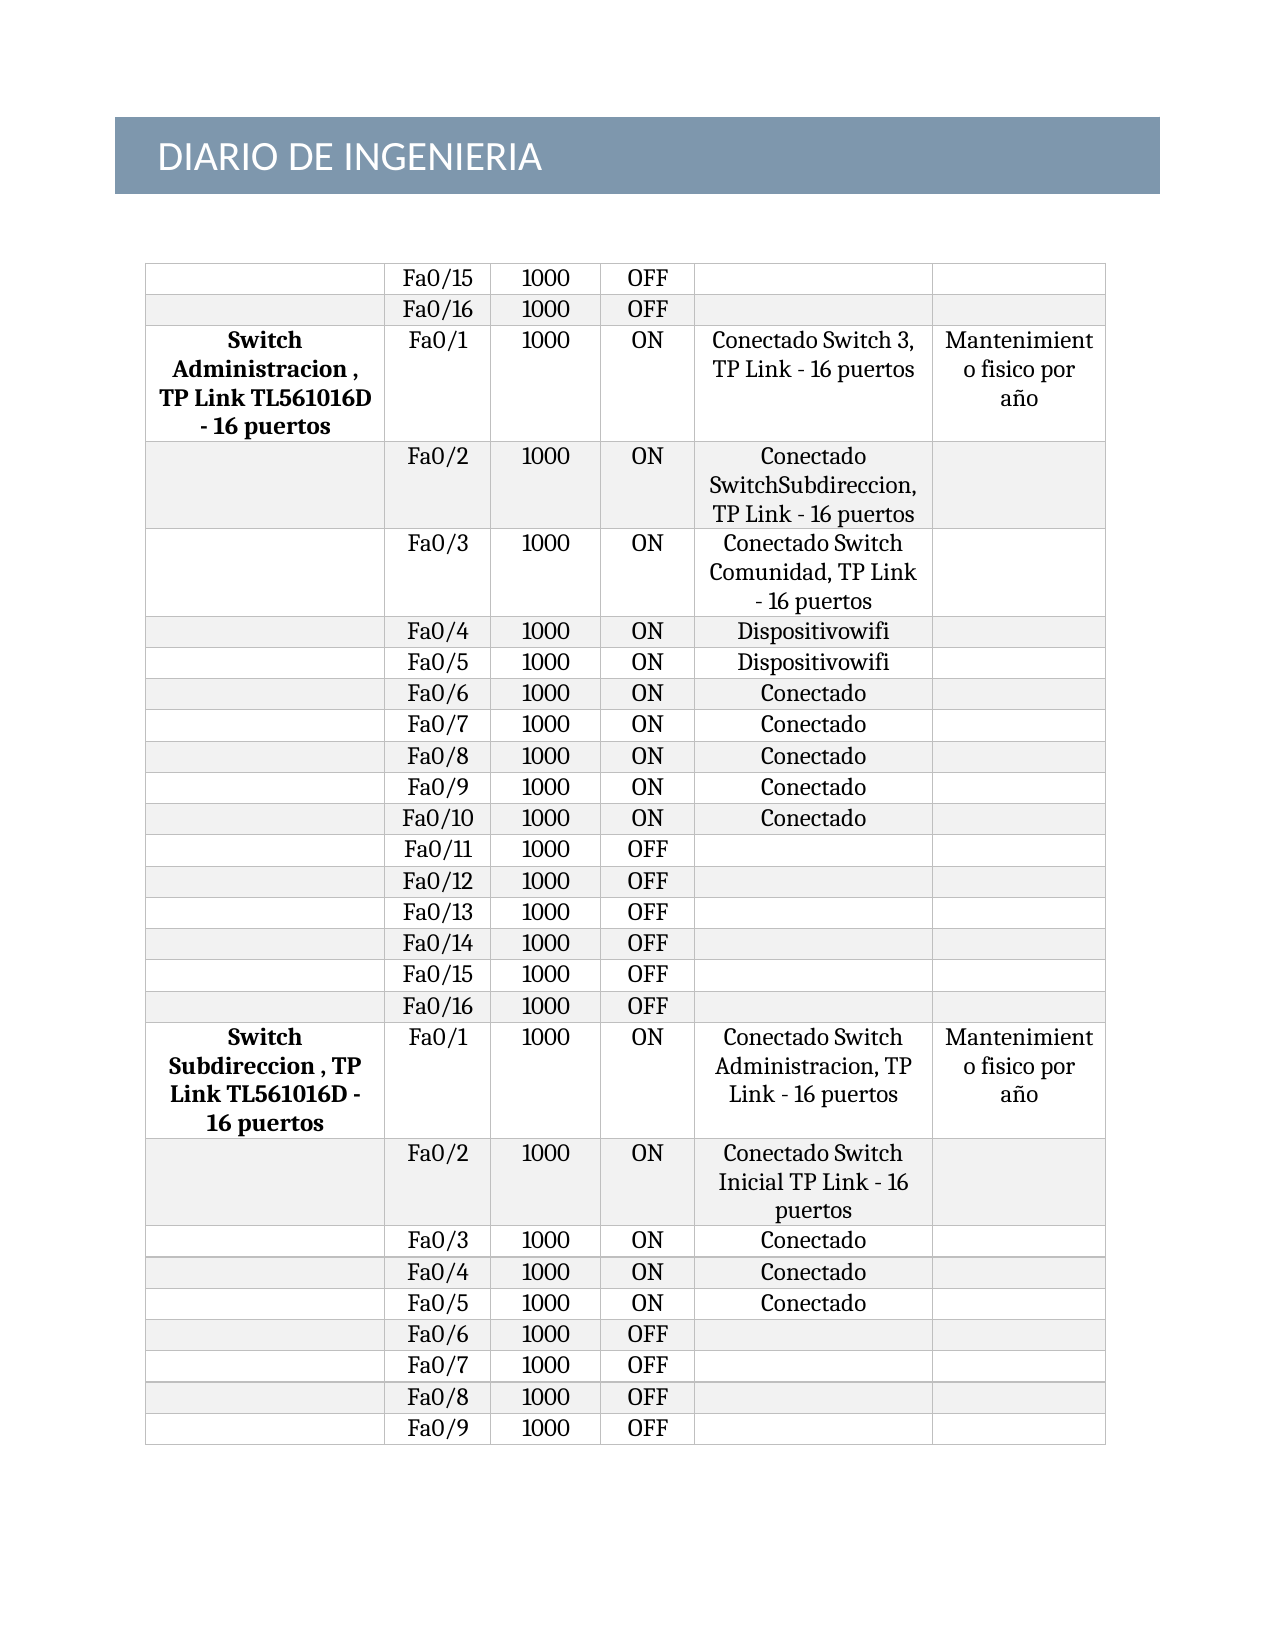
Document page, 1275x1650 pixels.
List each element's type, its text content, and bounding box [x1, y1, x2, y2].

table_cell [933, 679, 1105, 709]
table_cell [146, 264, 384, 294]
table_cell Fa0/3 [385, 529, 490, 616]
table_cell [933, 773, 1105, 803]
table_cell OFF [601, 898, 694, 928]
table_cell Fa0/15 [385, 960, 490, 991]
table_cell OFF [601, 992, 694, 1022]
table_cell [695, 1351, 932, 1381]
table_cell ON [601, 617, 694, 647]
table_cell [146, 679, 384, 709]
table_cell 1000 [491, 835, 600, 866]
table_cell Dispositivowifi [695, 648, 932, 678]
table_cell 1000 [491, 1023, 600, 1138]
table_cell 1000 [491, 804, 600, 834]
table_cell Fa0/15 [385, 264, 490, 294]
table_cell [146, 992, 384, 1022]
table_cell 1000 [491, 1320, 600, 1350]
table_cell [146, 960, 384, 991]
table_cell Fa0/1 [385, 326, 490, 441]
table_cell [933, 1258, 1105, 1288]
table_cell Fa0/11 [385, 835, 490, 866]
table_cell [146, 929, 384, 959]
table_cell Conectado Switch Inicial TP Link - 16 puertos [695, 1139, 932, 1225]
table_cell [933, 835, 1105, 866]
table_cell [695, 960, 932, 991]
table_cell Fa0/8 [385, 742, 490, 772]
table_cell 1000 [491, 992, 600, 1022]
table_cell Conectado [695, 1289, 932, 1319]
table_cell 1000 [491, 898, 600, 928]
table_cell 1000 [491, 1139, 600, 1225]
table_cell 1000 [491, 648, 600, 678]
table_cell Fa0/16 [385, 295, 490, 325]
table_cell Fa0/6 [385, 679, 490, 709]
table_cell [933, 617, 1105, 647]
table_cell [933, 1289, 1105, 1319]
table_cell [146, 295, 384, 325]
table_cell [146, 1351, 384, 1381]
table_cell ON [601, 1258, 694, 1288]
table_cell Fa0/9 [385, 773, 490, 803]
table_cell ON [601, 679, 694, 709]
table_cell Fa0/3 [385, 1226, 490, 1256]
table_cell [146, 1289, 384, 1319]
table_cell [695, 835, 932, 866]
table_cell 1000 [491, 1414, 600, 1444]
table_cell 1000 [491, 617, 600, 647]
table_cell Fa0/1 [385, 1023, 490, 1138]
table_cell [695, 1320, 932, 1350]
table_cell Fa0/12 [385, 867, 490, 897]
table_cell [933, 1320, 1105, 1350]
table_cell 1000 [491, 1258, 600, 1288]
table_cell 1000 [491, 295, 600, 325]
table_cell [933, 1383, 1105, 1413]
table_cell 1000 [491, 710, 600, 741]
table_cell Fa0/7 [385, 1351, 490, 1381]
table_cell ON [601, 1226, 694, 1256]
table_cell Conectado Switch Administracion, TP Link - 16 puertos [695, 1023, 932, 1138]
table_cell [933, 1351, 1105, 1381]
table_cell [933, 960, 1105, 991]
table_cell OFF [601, 835, 694, 866]
table_cell [933, 867, 1105, 897]
table_cell ON [601, 804, 694, 834]
table_cell Fa0/8 [385, 1383, 490, 1413]
table_cell [146, 617, 384, 647]
table_cell Conectado Switch 3, TP Link - 16 puertos [695, 326, 932, 441]
table_cell OFF [601, 960, 694, 991]
table_cell 1000 [491, 679, 600, 709]
table_cell [146, 773, 384, 803]
table_cell OFF [601, 1320, 694, 1350]
table_cell Conectado Switch Comunidad, TP Link - 16 puertos [695, 529, 932, 616]
table_cell Fa0/4 [385, 1258, 490, 1288]
table_cell [933, 1414, 1105, 1444]
table_cell ON [601, 1023, 694, 1138]
table_cell [146, 1226, 384, 1256]
table_cell [695, 867, 932, 897]
table_cell Conectado SwitchSubdireccion, TP Link - 16 puertos [695, 442, 932, 528]
table_cell ON [601, 326, 694, 441]
table_cell [933, 929, 1105, 959]
table_cell 1000 [491, 867, 600, 897]
table_cell ON [601, 648, 694, 678]
table_cell 1000 [491, 326, 600, 441]
table_cell [146, 804, 384, 834]
table_cell [695, 992, 932, 1022]
table_cell [146, 1383, 384, 1413]
table_cell [146, 442, 384, 528]
table_cell 1000 [491, 1226, 600, 1256]
table_cell [146, 835, 384, 866]
table_cell OFF [601, 1414, 694, 1444]
table_cell Conectado [695, 1226, 932, 1256]
table_cell [695, 264, 932, 294]
table_cell 1000 [491, 960, 600, 991]
table_cell Conectado [695, 804, 932, 834]
table_cell Switch Subdireccion , TP Link TL561016D - 16 puertos [146, 1023, 384, 1138]
table_cell OFF [601, 295, 694, 325]
table_cell ON [601, 1289, 694, 1319]
table_cell Fa0/13 [385, 898, 490, 928]
table_cell ON [601, 529, 694, 616]
table_cell 1000 [491, 742, 600, 772]
table_cell [933, 742, 1105, 772]
table_cell [933, 710, 1105, 741]
table_cell [695, 929, 932, 959]
table_cell [146, 742, 384, 772]
table_cell 1000 [491, 1351, 600, 1381]
table_cell ON [601, 442, 694, 528]
table_cell [695, 1383, 932, 1413]
table_cell [933, 992, 1105, 1022]
table_cell 1000 [491, 929, 600, 959]
table_cell [933, 264, 1105, 294]
table_cell [695, 1414, 932, 1444]
table_cell OFF [601, 1351, 694, 1381]
table_cell Fa0/10 [385, 804, 490, 834]
table_cell [146, 648, 384, 678]
table_cell [146, 867, 384, 897]
table_cell 1000 [491, 442, 600, 528]
table_cell Fa0/7 [385, 710, 490, 741]
table_cell Conectado [695, 773, 932, 803]
table_cell Fa0/9 [385, 1414, 490, 1444]
table_cell OFF [601, 1383, 694, 1413]
table_cell ON [601, 710, 694, 741]
table_cell Conectado [695, 710, 932, 741]
table_cell [146, 1320, 384, 1350]
table_cell OFF [601, 264, 694, 294]
table_cell ON [601, 1139, 694, 1225]
table_cell [933, 1139, 1105, 1225]
table_cell [933, 804, 1105, 834]
table_cell 1000 [491, 264, 600, 294]
table_cell Conectado [695, 742, 932, 772]
table_cell Fa0/2 [385, 442, 490, 528]
table_cell Fa0/5 [385, 1289, 490, 1319]
table_cell 1000 [491, 1383, 600, 1413]
table_cell [146, 1258, 384, 1288]
table_cell 1000 [491, 529, 600, 616]
table_cell Mantenimiento fisico por año [933, 326, 1105, 441]
table_cell Mantenimiento fisico por año [933, 1023, 1105, 1138]
table_cell Fa0/6 [385, 1320, 490, 1350]
table_cell [933, 648, 1105, 678]
table_cell [146, 898, 384, 928]
table_cell [146, 1414, 384, 1444]
table_cell [146, 529, 384, 616]
table_cell [933, 442, 1105, 528]
table_cell [933, 898, 1105, 928]
table_cell OFF [601, 929, 694, 959]
table_cell Fa0/4 [385, 617, 490, 647]
table_cell Dispositivowifi [695, 617, 932, 647]
table_cell Fa0/16 [385, 992, 490, 1022]
table_cell [933, 1226, 1105, 1256]
table_cell 1000 [491, 773, 600, 803]
table_cell [146, 710, 384, 741]
table_cell OFF [601, 867, 694, 897]
table_cell [695, 295, 932, 325]
table_cell [146, 1139, 384, 1225]
table_cell Conectado [695, 679, 932, 709]
table_cell Fa0/14 [385, 929, 490, 959]
table_cell Fa0/2 [385, 1139, 490, 1225]
table_cell ON [601, 773, 694, 803]
table_cell Switch Administracion , TP Link TL561016D - 16 puertos [146, 326, 384, 441]
table_cell ON [601, 742, 694, 772]
table_cell [695, 898, 932, 928]
table_cell 1000 [491, 1289, 600, 1319]
table_cell Conectado [695, 1258, 932, 1288]
table_cell Fa0/5 [385, 648, 490, 678]
table_cell [933, 295, 1105, 325]
table_cell [933, 529, 1105, 616]
